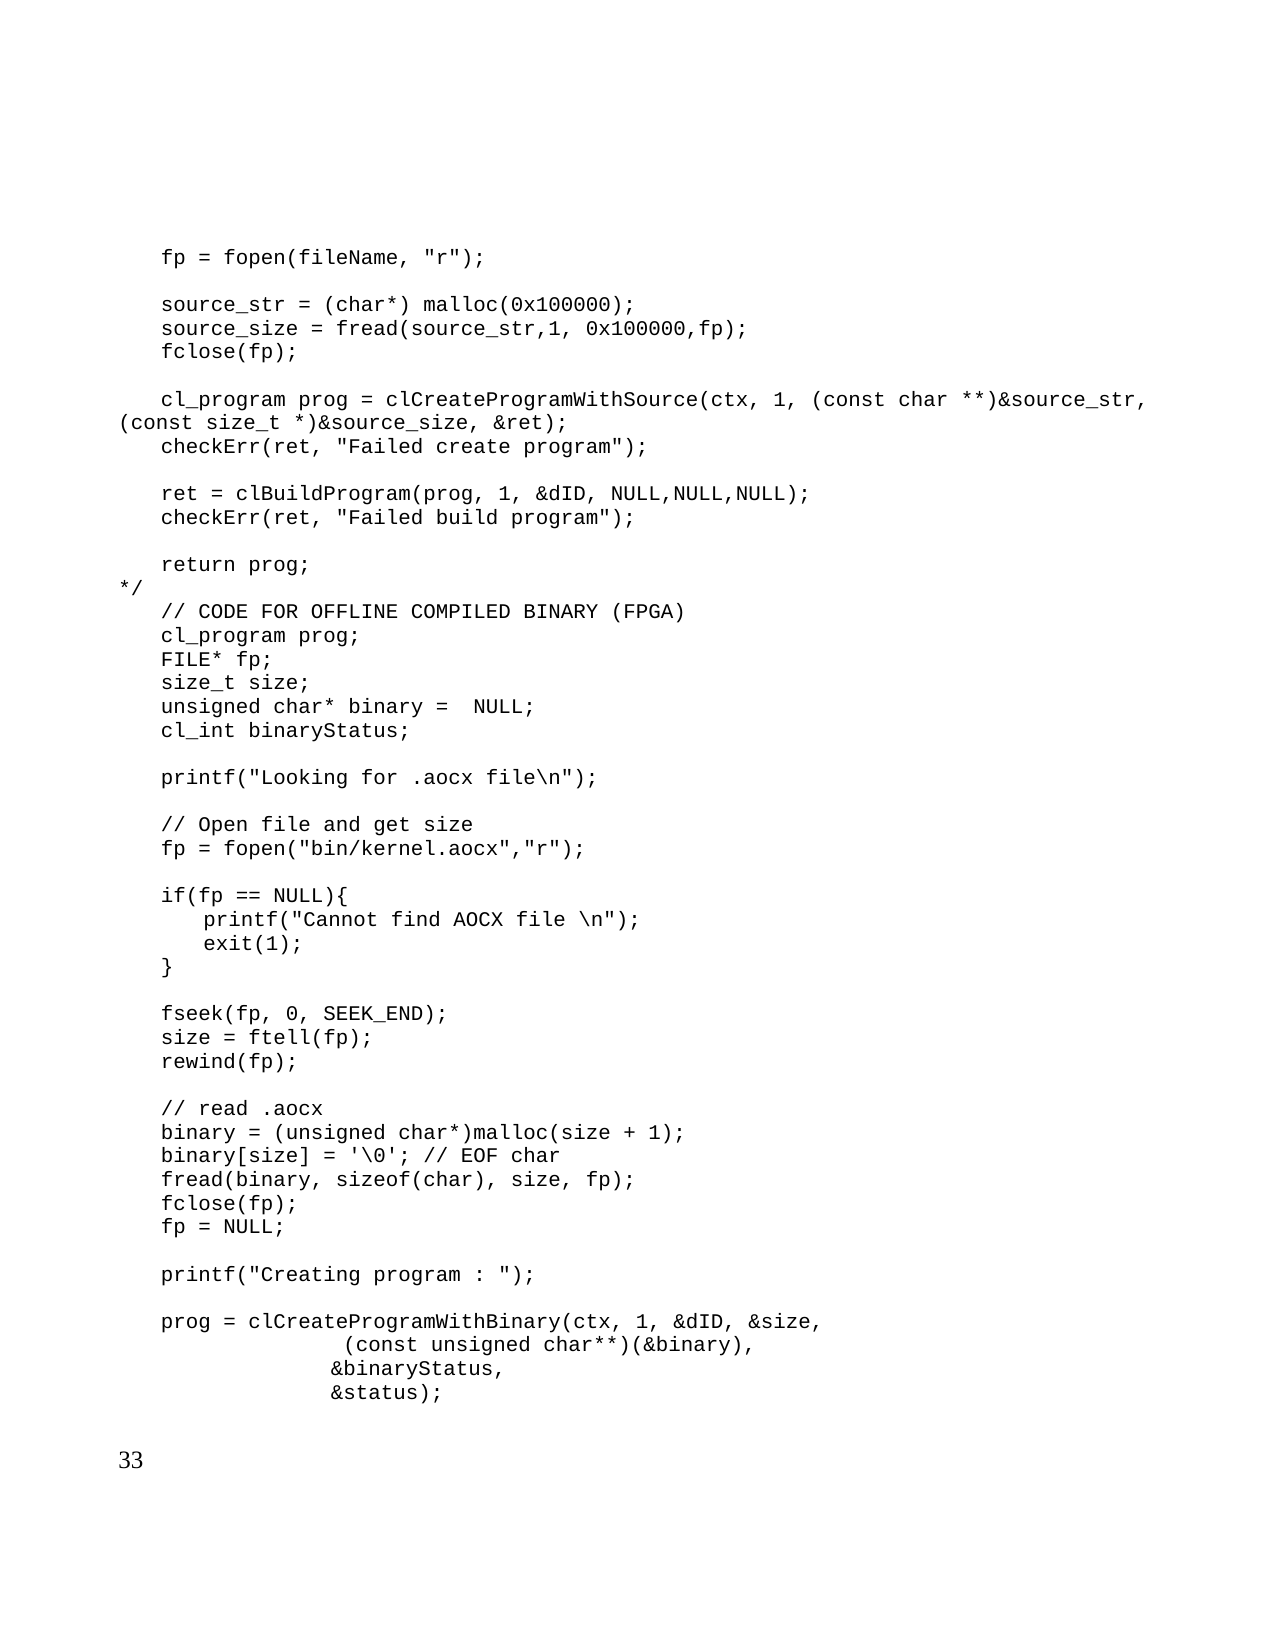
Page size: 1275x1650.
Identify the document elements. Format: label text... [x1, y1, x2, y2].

text binary = (unsigned char*)malloc(size + 1); [118, 1122, 1157, 1145]
text FILE* fp; [118, 649, 1157, 672]
text unsigned char* binary = NULL; [118, 696, 1157, 720]
text ret = clBuildProgram(prog, 1, &dID, NULL,NULL,NULL); [118, 483, 1157, 507]
text fclose(fp); [118, 341, 1157, 365]
text size_t size; [118, 672, 1157, 696]
text fread(binary, sizeof(char), size, fp); [118, 1169, 1157, 1193]
text checkErr(ret, "Failed create program"); [118, 436, 1157, 459]
text // Open file and get size [118, 814, 1157, 838]
text checkErr(ret, "Failed build program"); [118, 507, 1157, 531]
text printf("Looking for .aocx file\n"); [118, 767, 1157, 791]
text // CODE FOR OFFLINE COMPILED BINARY (FPGA) [118, 601, 1157, 625]
text */ [118, 578, 1157, 601]
text if(fp == NULL){ [118, 885, 1157, 909]
text // read .aocx [118, 1098, 1157, 1122]
text cl_program prog; [118, 625, 1157, 649]
text } [118, 956, 1157, 980]
text (const unsigned char**)(&binary), [118, 1334, 1157, 1358]
text source_str = (char*) malloc(0x100000); [118, 294, 1157, 318]
text printf("Cannot find AOCX file \n"); [118, 909, 1157, 932]
text cl_program prog = clCreateProgramWithSource(ctx, 1, (const char **)&source_str, (const size_t *)&source_size, &ret); [118, 389, 1157, 436]
text return prog; [118, 554, 1157, 578]
text exit(1); [118, 932, 1157, 956]
text fp = NULL; [118, 1216, 1157, 1240]
text source_size = fread(source_str,1, 0x100000,fp); [118, 318, 1157, 341]
text prog = clCreateProgramWithBinary(ctx, 1, &dID, &size, [118, 1311, 1157, 1334]
text fclose(fp); [118, 1193, 1157, 1216]
text &binaryStatus, [118, 1358, 1157, 1382]
text size = ftell(fp); [118, 1027, 1157, 1051]
text rewind(fp); [118, 1051, 1157, 1074]
text fp = fopen(fileName, "r"); [118, 247, 1157, 270]
text cl_int binaryStatus; [118, 720, 1157, 743]
text fseek(fp, 0, SEEK_END); [118, 1003, 1157, 1027]
text fp = fopen("bin/kernel.aocx","r"); [118, 838, 1157, 862]
text binary[size] = '\0'; // EOF char [118, 1145, 1157, 1169]
text printf("Creating program : "); [118, 1263, 1157, 1287]
text &status); [118, 1382, 1157, 1405]
